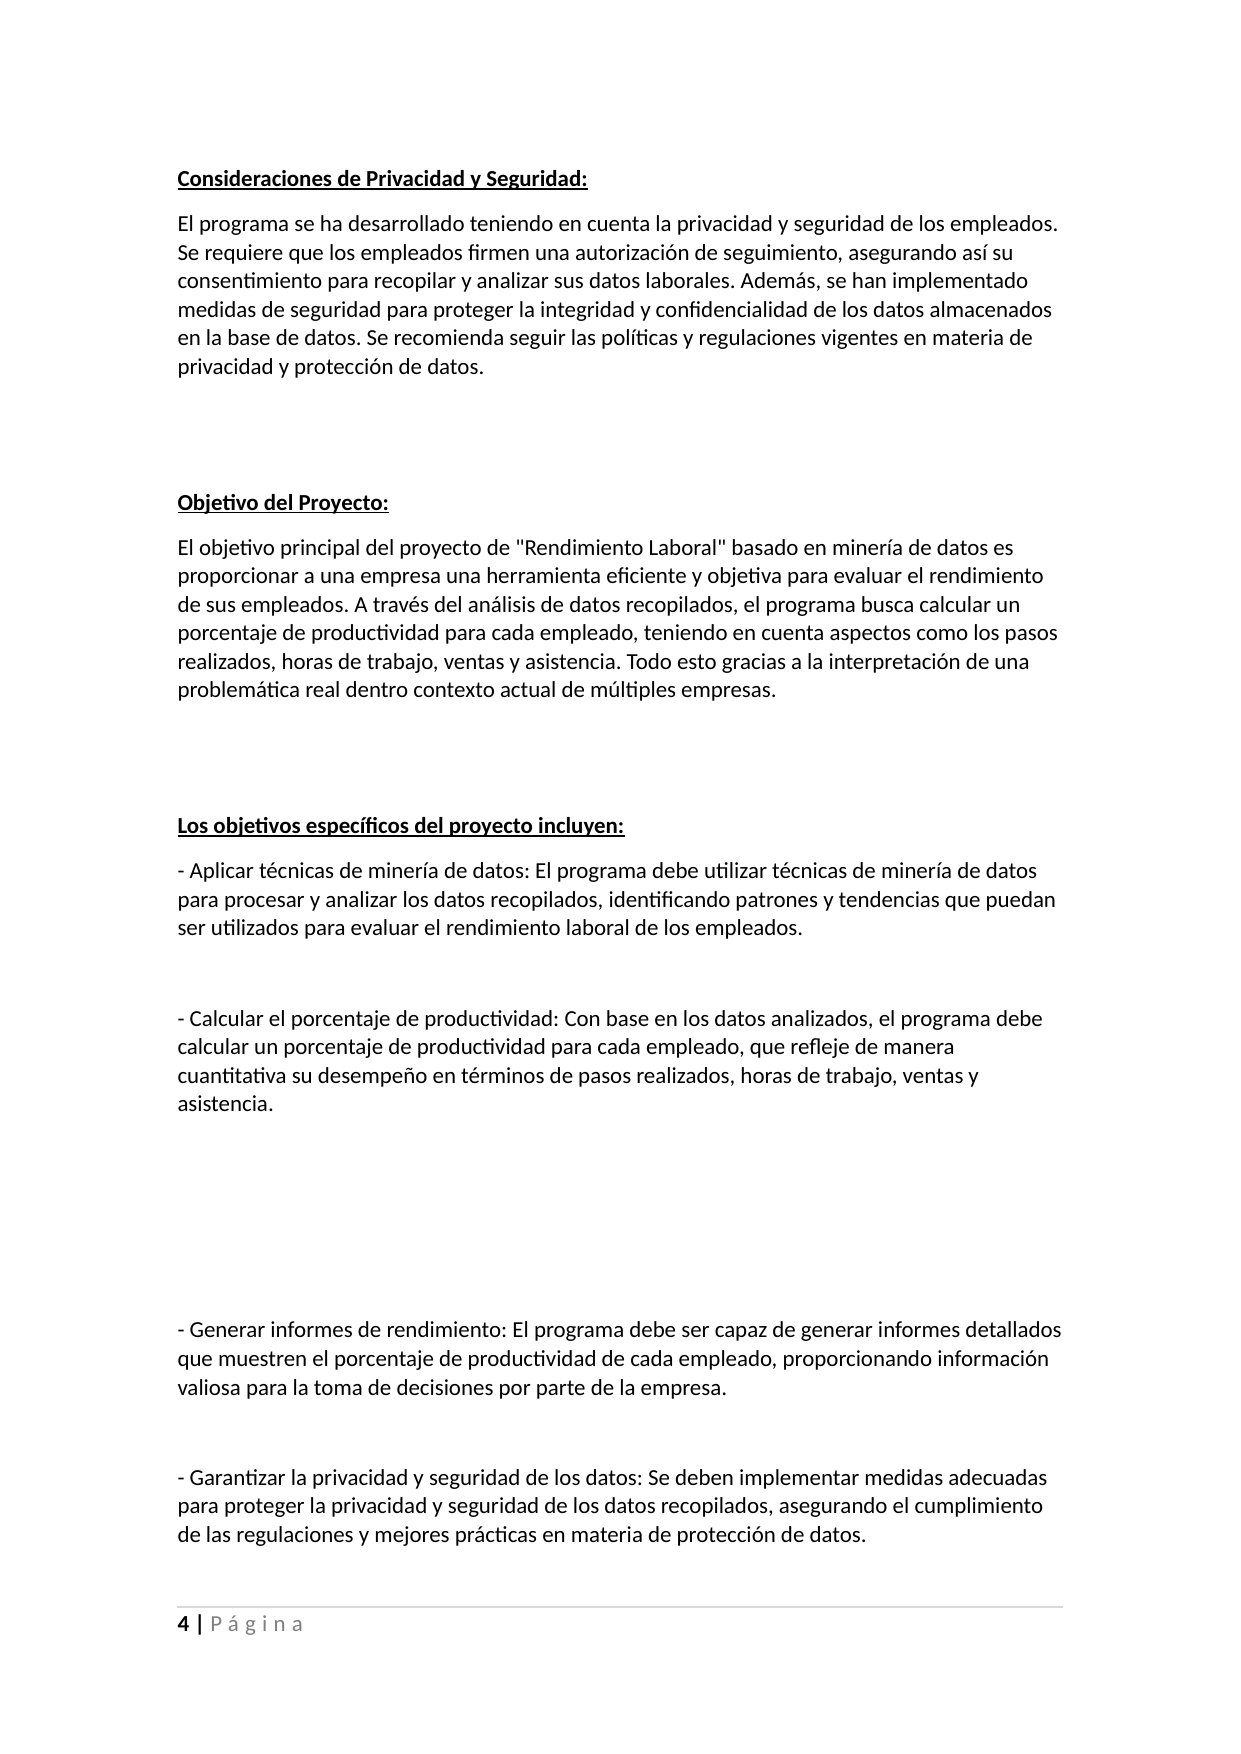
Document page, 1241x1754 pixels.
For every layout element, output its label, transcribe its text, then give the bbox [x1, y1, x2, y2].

text Los objetivos específicos del proyecto incluyen: [177, 811, 1063, 839]
text Objetivo del Proyecto: [177, 488, 1063, 516]
text - Generar informes de rendimiento: El programa debe ser capaz de generar informes detallados que muestren el porcentaje de productividad de cada empleado, proporcionando información valiosa para la toma de decisiones por parte de la empresa. [177, 1316, 1063, 1401]
text - Aplicar técnicas de minería de datos: El programa debe utilizar técnicas de minería de datos para procesar y analizar los datos recopilados, identificando patrones y tendencias que puedan ser utilizados para evaluar el rendimiento laboral de los empleados. [177, 856, 1063, 942]
text Consideraciones de Privacidad y Seguridad: [177, 164, 1063, 192]
text El programa se ha desarrollado teniendo en cuenta la privacidad y seguridad de los empleados. Se requiere que los empleados firmen una autorización de seguimiento, asegurando así su consentimiento para recopilar y analizar sus datos laborales. Además, se han implementado medidas de seguridad para proteger la integridad y confidencialidad de los datos almacenados en la base de datos. Se recomienda seguir las políticas y regulaciones vigentes en materia de privacidad y protección de datos. [177, 209, 1063, 380]
text El objetivo principal del proyecto de "Rendimiento Laboral" basado en minería de datos es proporcionar a una empresa una herramienta eficiente y objetiva para evaluar el rendimiento de sus empleados. A través del análisis de datos recopilados, el programa busca calcular un porcentaje de productividad para cada empleado, teniendo en cuenta aspectos como los pasos realizados, horas de trabajo, ventas y asistencia. Todo esto gracias a la interpretación de una problemática real dentro contexto actual de múltiples empresas. [177, 533, 1063, 704]
text - Garantizar la privacidad y seguridad de los datos: Se deben implementar medidas adecuadas para proteger la privacidad y seguridad de los datos recopilados, asegurando el cumplimiento de las regulaciones y mejores prácticas en materia de protección de datos. [177, 1463, 1063, 1548]
text - Calcular el porcentaje de productividad: Con base en los datos analizados, el programa debe calcular un porcentaje de productividad para cada empleado, que refleje de manera cuantitativa su desempeño en términos de pasos realizados, horas de trabajo, ventas y asistencia. [177, 1004, 1063, 1118]
